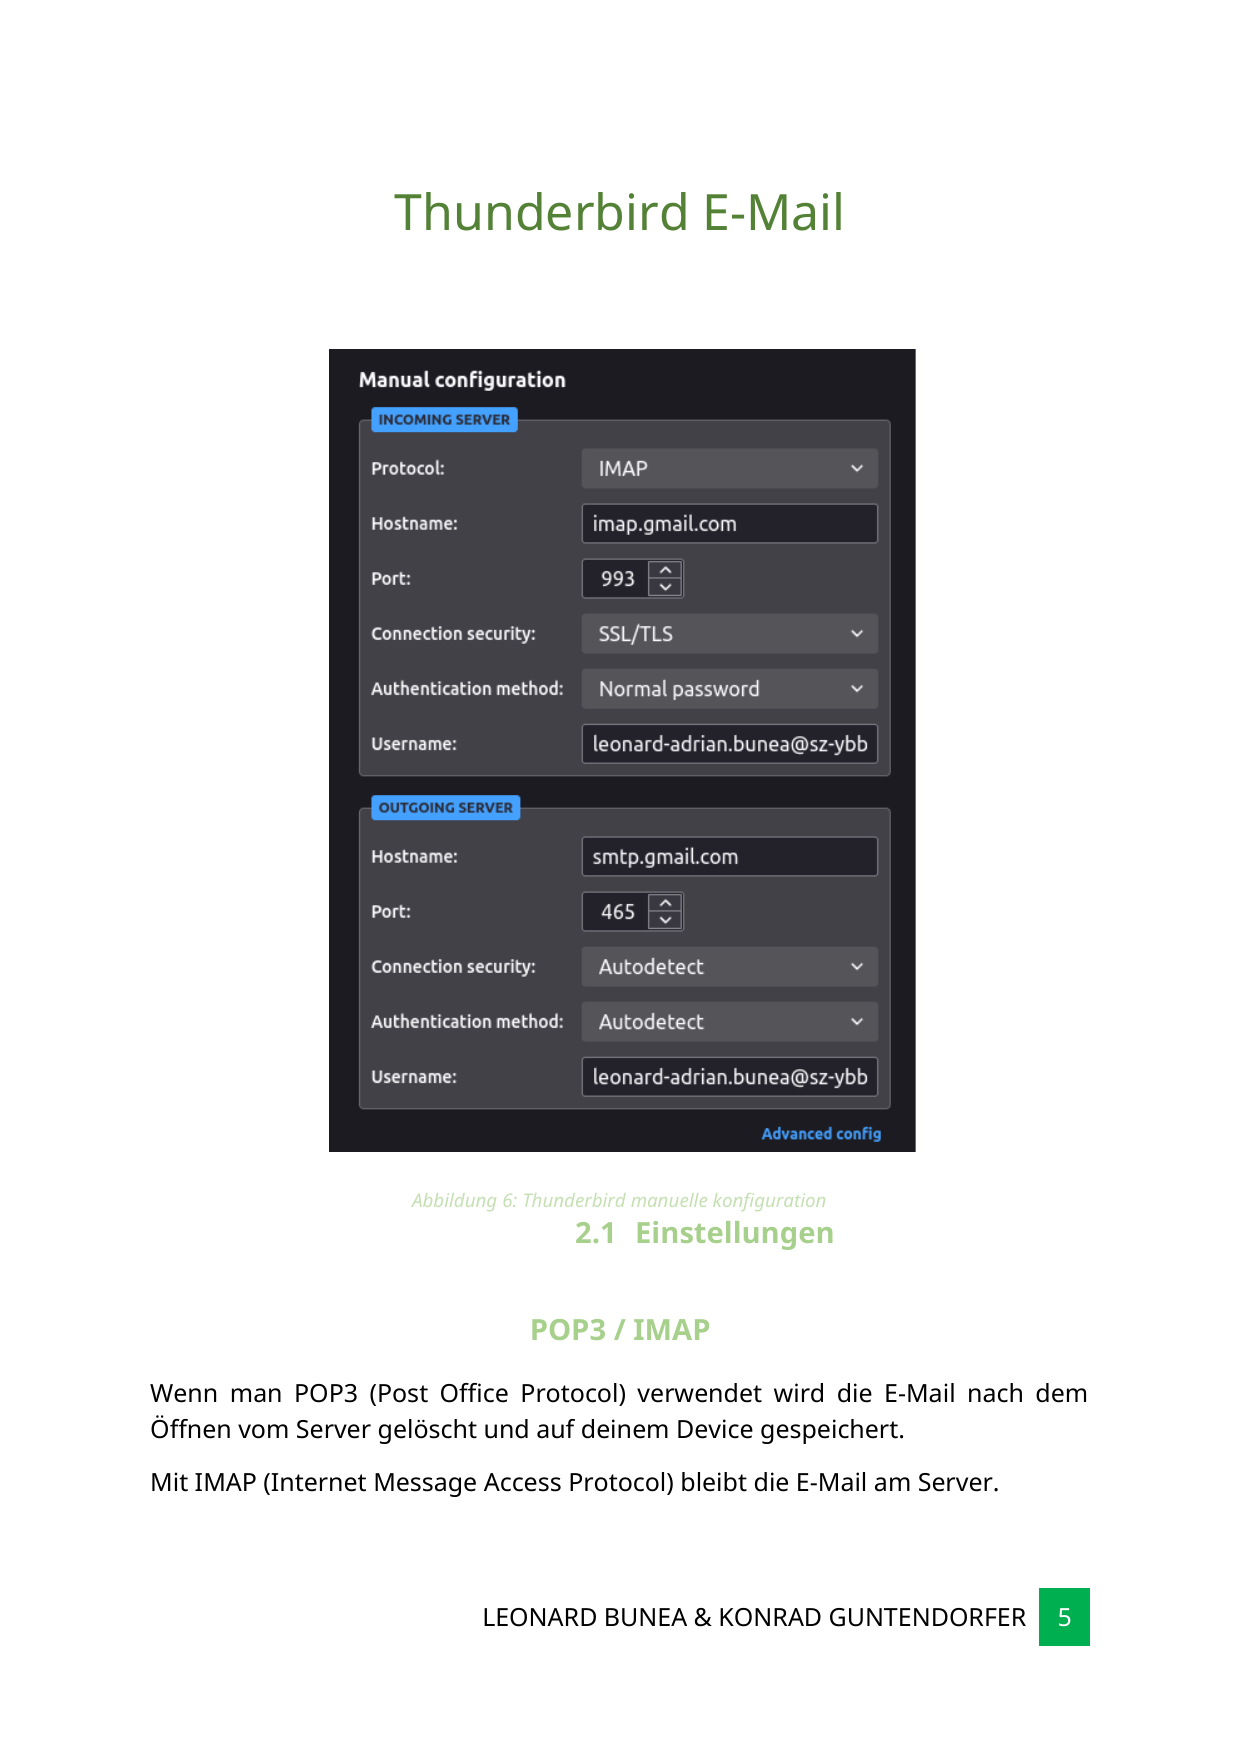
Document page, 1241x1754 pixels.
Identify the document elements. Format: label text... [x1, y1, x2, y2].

subtitle Thunderbird E-Mail [150, 177, 1090, 245]
text Wenn man POP3 (Post Office Protocol) verwendet wird die E-Mail nach dem Öffnen vom Server gelöscht und auf deinem Device gespeichert. [150, 1376, 1090, 1446]
subtitle Einstellungen [324, 324, 1090, 1252]
text Abbildung 6: Thunderbird manuelle konfiguration [324, 1187, 916, 1213]
text Mit IMAP (Internet Message Access Protocol) bleibt die E-Mail am Server. [150, 1464, 1090, 1498]
subtitle POP3 / IMAP [150, 1309, 1090, 1348]
